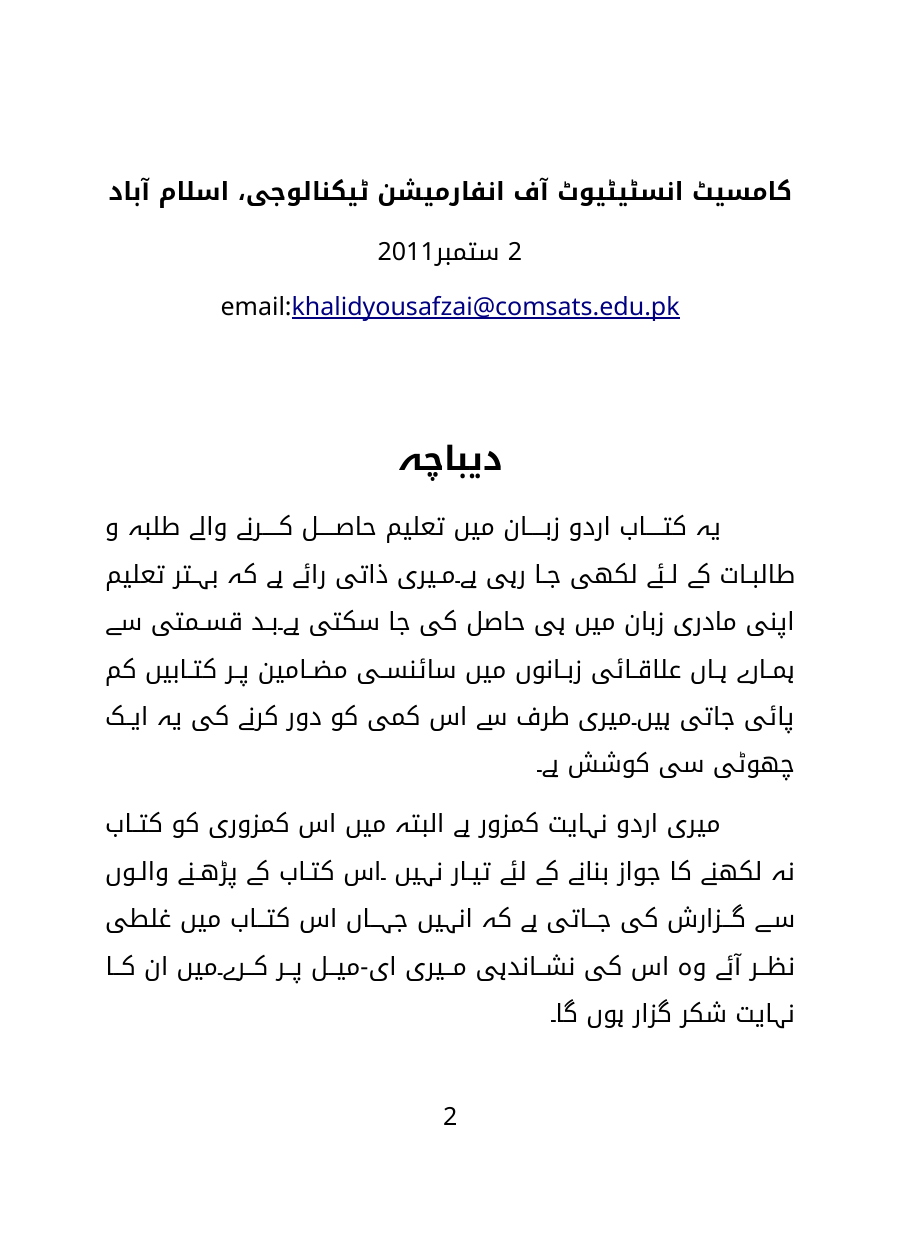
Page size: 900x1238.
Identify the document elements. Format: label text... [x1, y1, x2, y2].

text کامسیٹ انسٹیٹیوٹ آف انفارمیشن ٹیکنالوجی، اسلام آباد [105, 168, 795, 216]
text email:khalidyousafzai@comsats.edu.pk [105, 288, 795, 322]
text یہ کتاب اردو زبان میں تعلیم حاصل کرنے والے طلبہ و طالبات کے لئے لکھی جا رہی ہے۔میری ذاتی رائے ہے کہ بہتر تعلیم اپنی مادری زبان میں ہی حاصل کی جا سکتی ہے۔بد قسمتی سے ہمارے ہاں علاقائی زبانوں میں سائنسی مضامین پر کتابیں کم پائی جاتی ہیں۔میری طرف سے اس کمی کو دور کرنے کی یہ ایک چھوٹی سی کوشش ہے۔ [105, 504, 795, 788]
text دیباچہ [105, 428, 795, 491]
text میری اردو نہایت کمزور ہے البتہ میں اس کمزوری کو کتاب نہ لکھنے کا جواز بنانے کے لئے تیار نہیں ۔اس کتاب کے پڑھنے والوں سے گزارش کی جاتی ہے کہ انہیں جہاں اس کتاب میں غلطی نظر آئے وہ اس کی نشاندہی میری ای-میل پر کرے۔میں ان کا نہایت شکر گزار ہوں گا۔ [105, 801, 795, 1038]
text 2 ستمبر2011 [105, 228, 795, 276]
